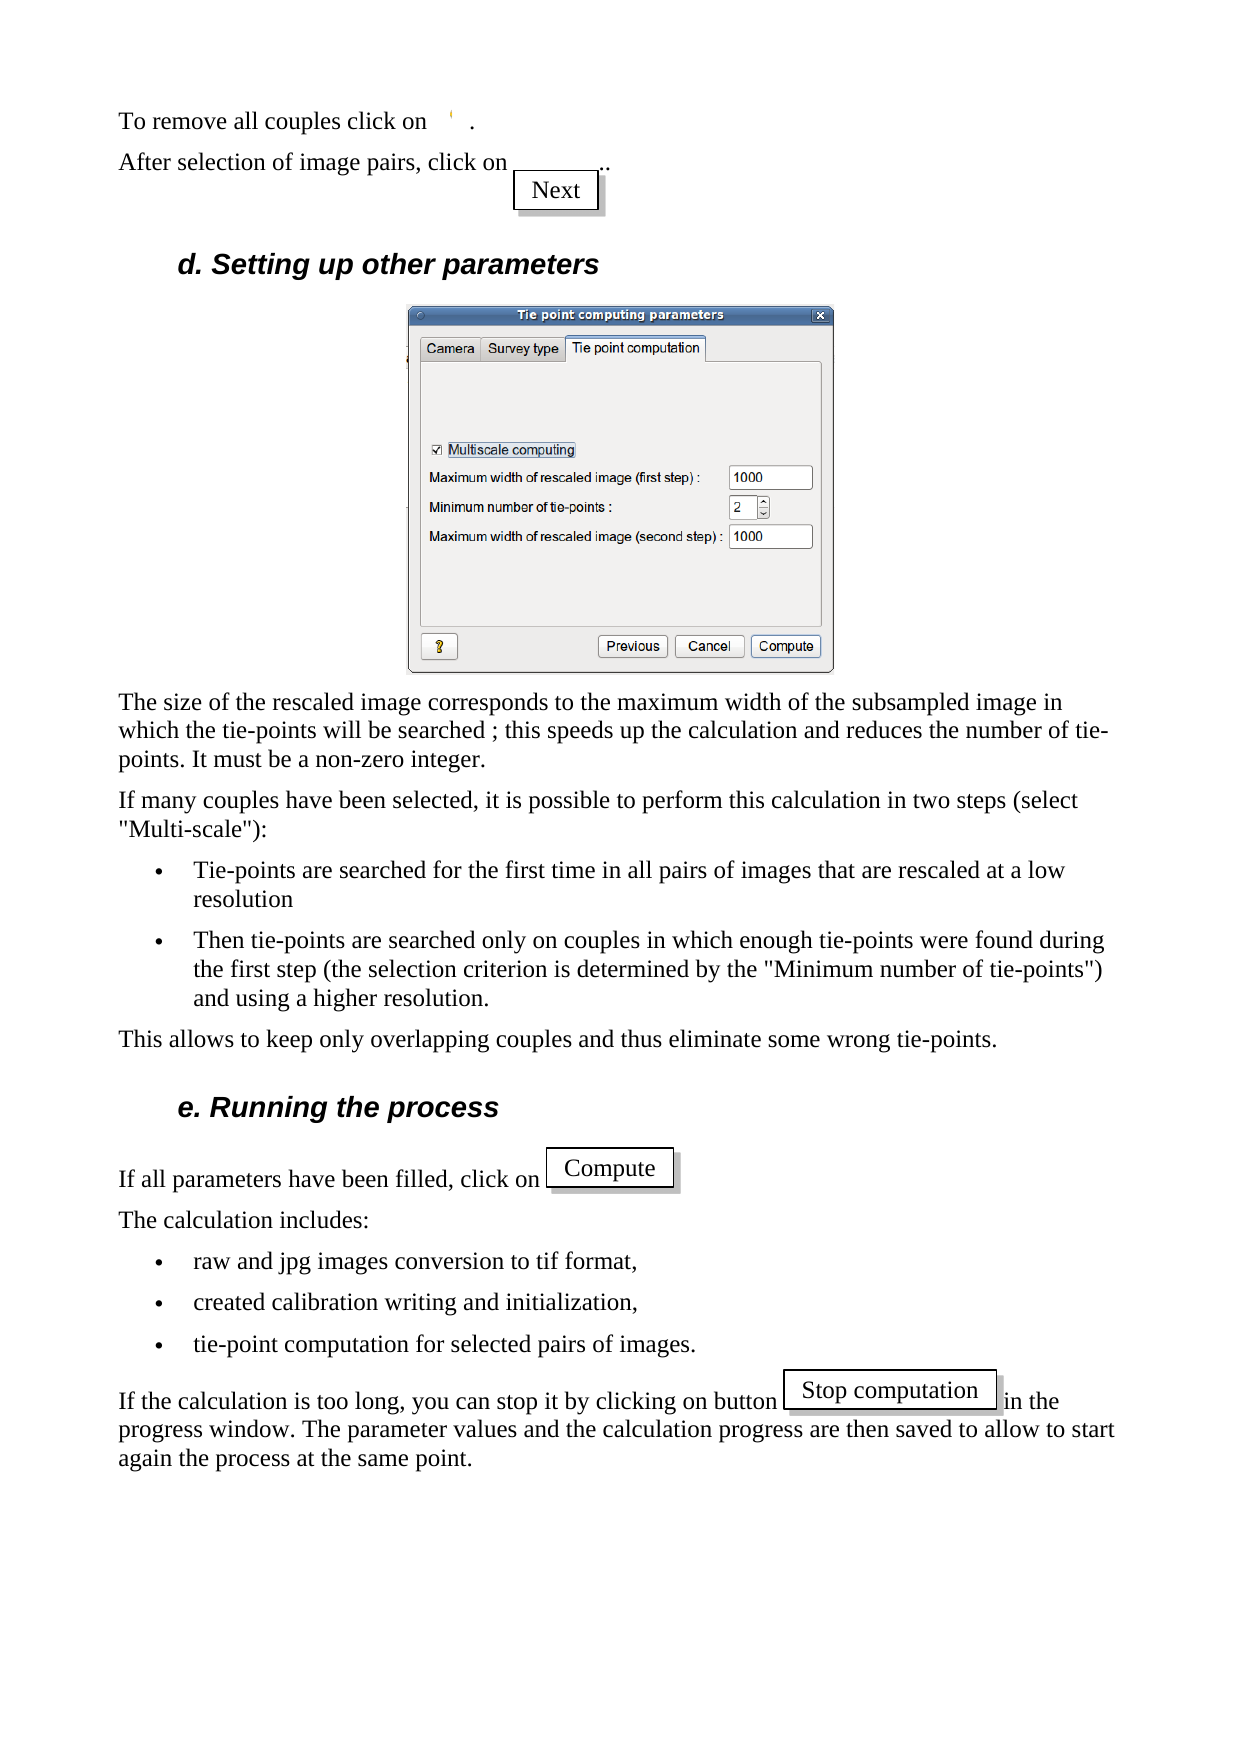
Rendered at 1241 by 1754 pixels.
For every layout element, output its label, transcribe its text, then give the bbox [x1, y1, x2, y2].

list created calibration writing and initialization, [156, 1287, 1122, 1316]
list Then tie-points are searched only on couples in which enough tie-points were found during the first step (the selection criterion is determined by the "Minimum number of tie-points") and using a higher resolution. [156, 925, 1122, 1012]
text If many couples have been selected, it is possible to perform this calculation in two steps (select "Multi-scale"): [118, 785, 1122, 843]
text This allows to keep only overlapping couples and thus eliminate some wrong tie-points. [118, 1024, 1122, 1053]
list Tie-points are searched for the first time in all pairs of images that are rescaled at a low resolution [156, 855, 1122, 913]
text The size of the rescaled image corresponds to the maximum width of the subsampled image in which the tie-points will be searched ; this speeds up the calculation and reduces the number of tie-points. It must be a non-zero integer. [118, 687, 1122, 773]
text After selection of image pairs, click on .. [118, 147, 1122, 209]
picture [406, 304, 835, 675]
text . [674, 1148, 1122, 1192]
text If the calculation is too long, you can stop it by clicking on button in the progress window. The parameter values and the calculation progress are then saved to allow to start again the process at the same point. [118, 1370, 1122, 1472]
list raw and jpg images conversion to tif format, [156, 1246, 1122, 1275]
text The calculation includes: [118, 1205, 1122, 1234]
text If all parameters have been filled, click on [118, 1148, 551, 1192]
text To remove all couples click on . [118, 99, 1122, 134]
subtitle d. Setting up other parameters [116, 247, 1122, 280]
subtitle e. Running the process [116, 1090, 1122, 1124]
list tie-point computation for selected pairs of images. [156, 1329, 1122, 1357]
